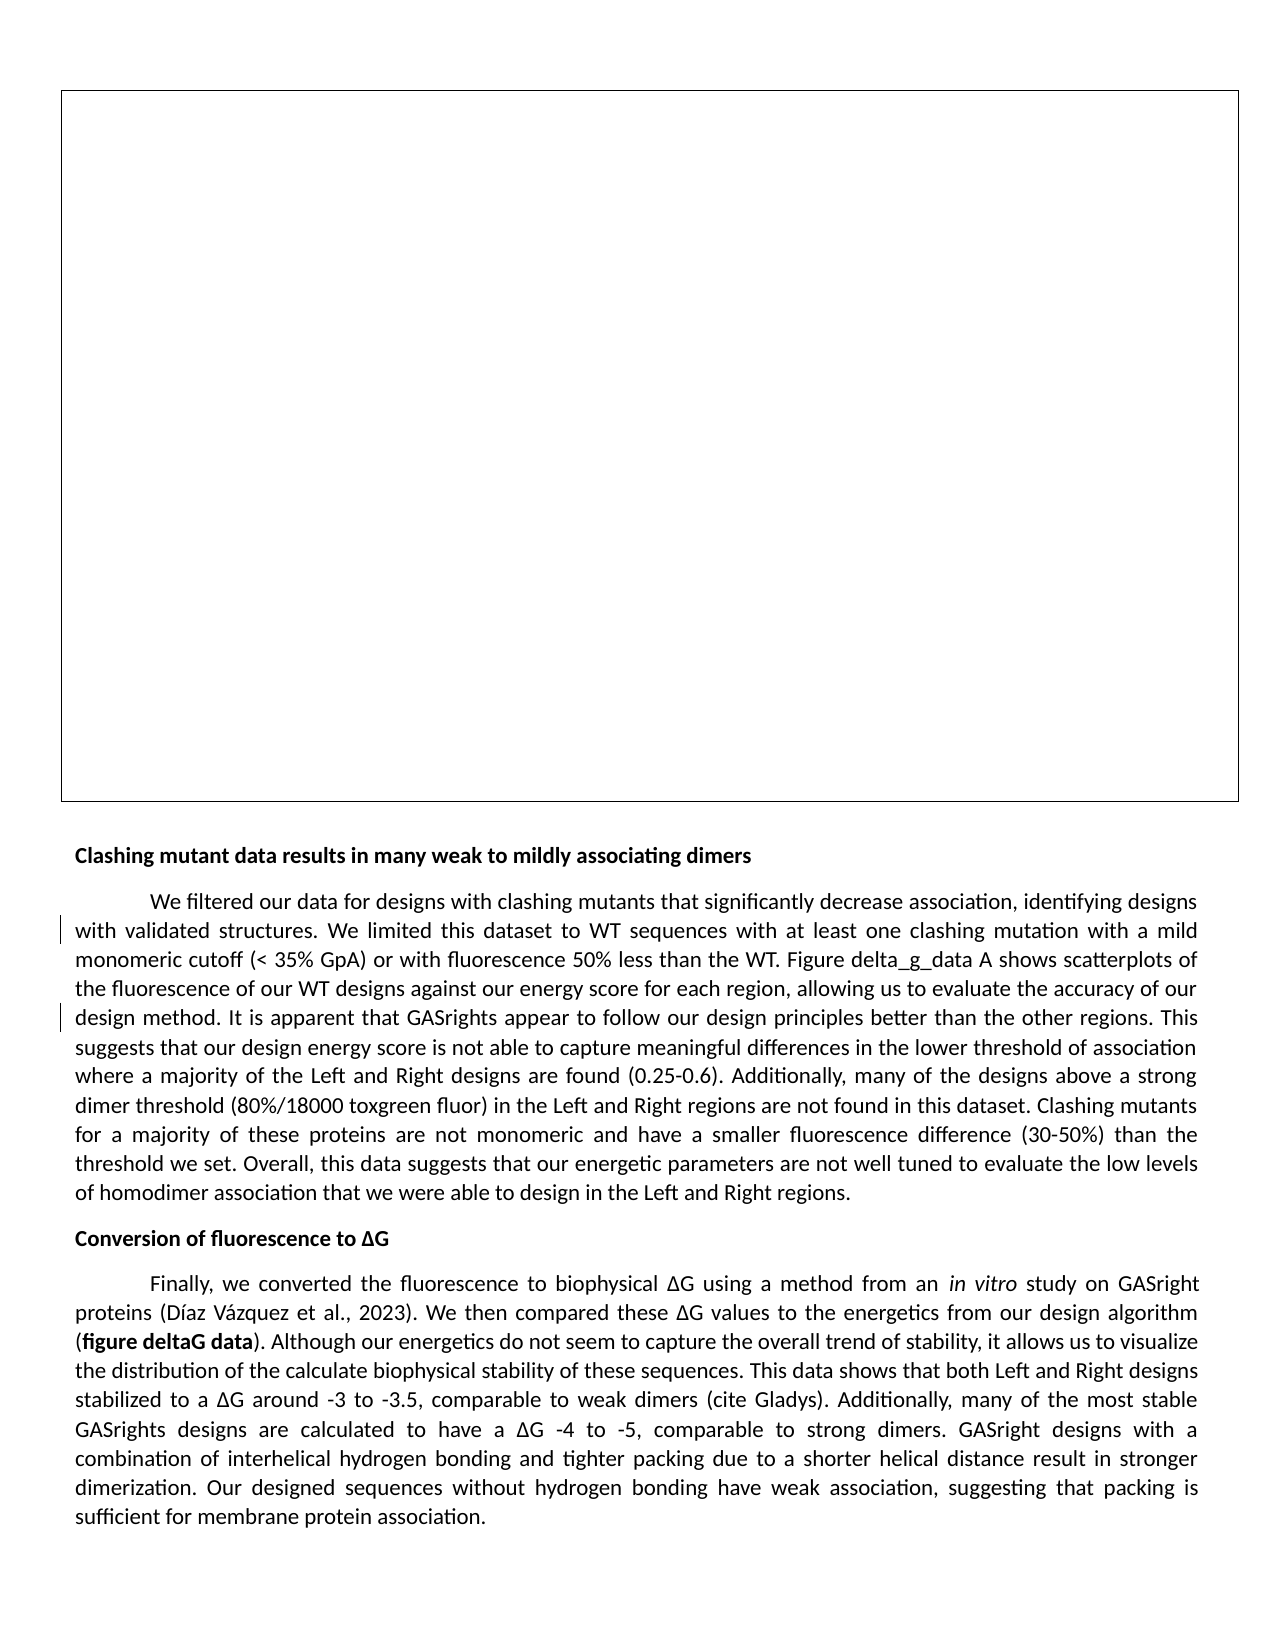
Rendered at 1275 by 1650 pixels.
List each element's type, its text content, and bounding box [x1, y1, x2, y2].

text Clashing mutant data results in many weak to mildly associating dimers [75, 842, 1200, 869]
text Finally, we converted the fluorescence to biophysical ΔG using a method from an in vitro study on GASright proteins (Díaz Vázquez et al., 2023). We then compared these ΔG values to the energetics from our design algorithm (figure deltaG data). Although our energetics do not seem to capture the overall trend of stability, it allows us to visualize the distribution of the calculate biophysical stability of these sequences. This data shows that both Left and Right designs stabilized to a ΔG around -3 to -3.5, comparable to weak dimers (cite Gladys). Additionally, many of the most stable GASrights designs are calculated to have a ΔG -4 to -5, comparable to strong dimers. GASright designs with a combination of interhelical hydrogen bonding and tighter packing due to a shorter helical distance result in stronger dimerization. Our designed sequences without hydrogen bonding have weak association, suggesting that packing is sufficient for membrane protein association. [75, 1269, 1200, 1530]
text Conversion of fluorescence to ΔG [75, 1224, 1200, 1252]
text We filtered our data for designs with clashing mutants that significantly decrease association, identifying designs with validated structures. We limited this dataset to WT sequences with at least one clashing mutation with a mild monomeric cutoff (< 35% GpA) or with fluorescence 50% less than the WT. Figure delta_g_data A shows scatterplots of the fluorescence of our WT designs against our energy score for each region, allowing us to evaluate the accuracy of our design method. It is apparent that GASrights appear to follow our design principles better than the other regions. This suggests that our design energy score is not able to capture meaningful differences in the lower threshold of association where a majority of the Left and Right designs are found (0.25-0.6). Additionally, many of the designs above a strong dimer threshold (80%/18000 toxgreen fluor) in the Left and Right regions are not found in this dataset. Clashing mutants for a majority of these proteins are not monomeric and have a smaller fluorescence difference (30-50%) than the threshold we set. Overall, this data suggests that our energetic parameters are not well tuned to evaluate the low levels of homodimer association that we were able to design in the Left and Right regions. [75, 887, 1200, 1206]
